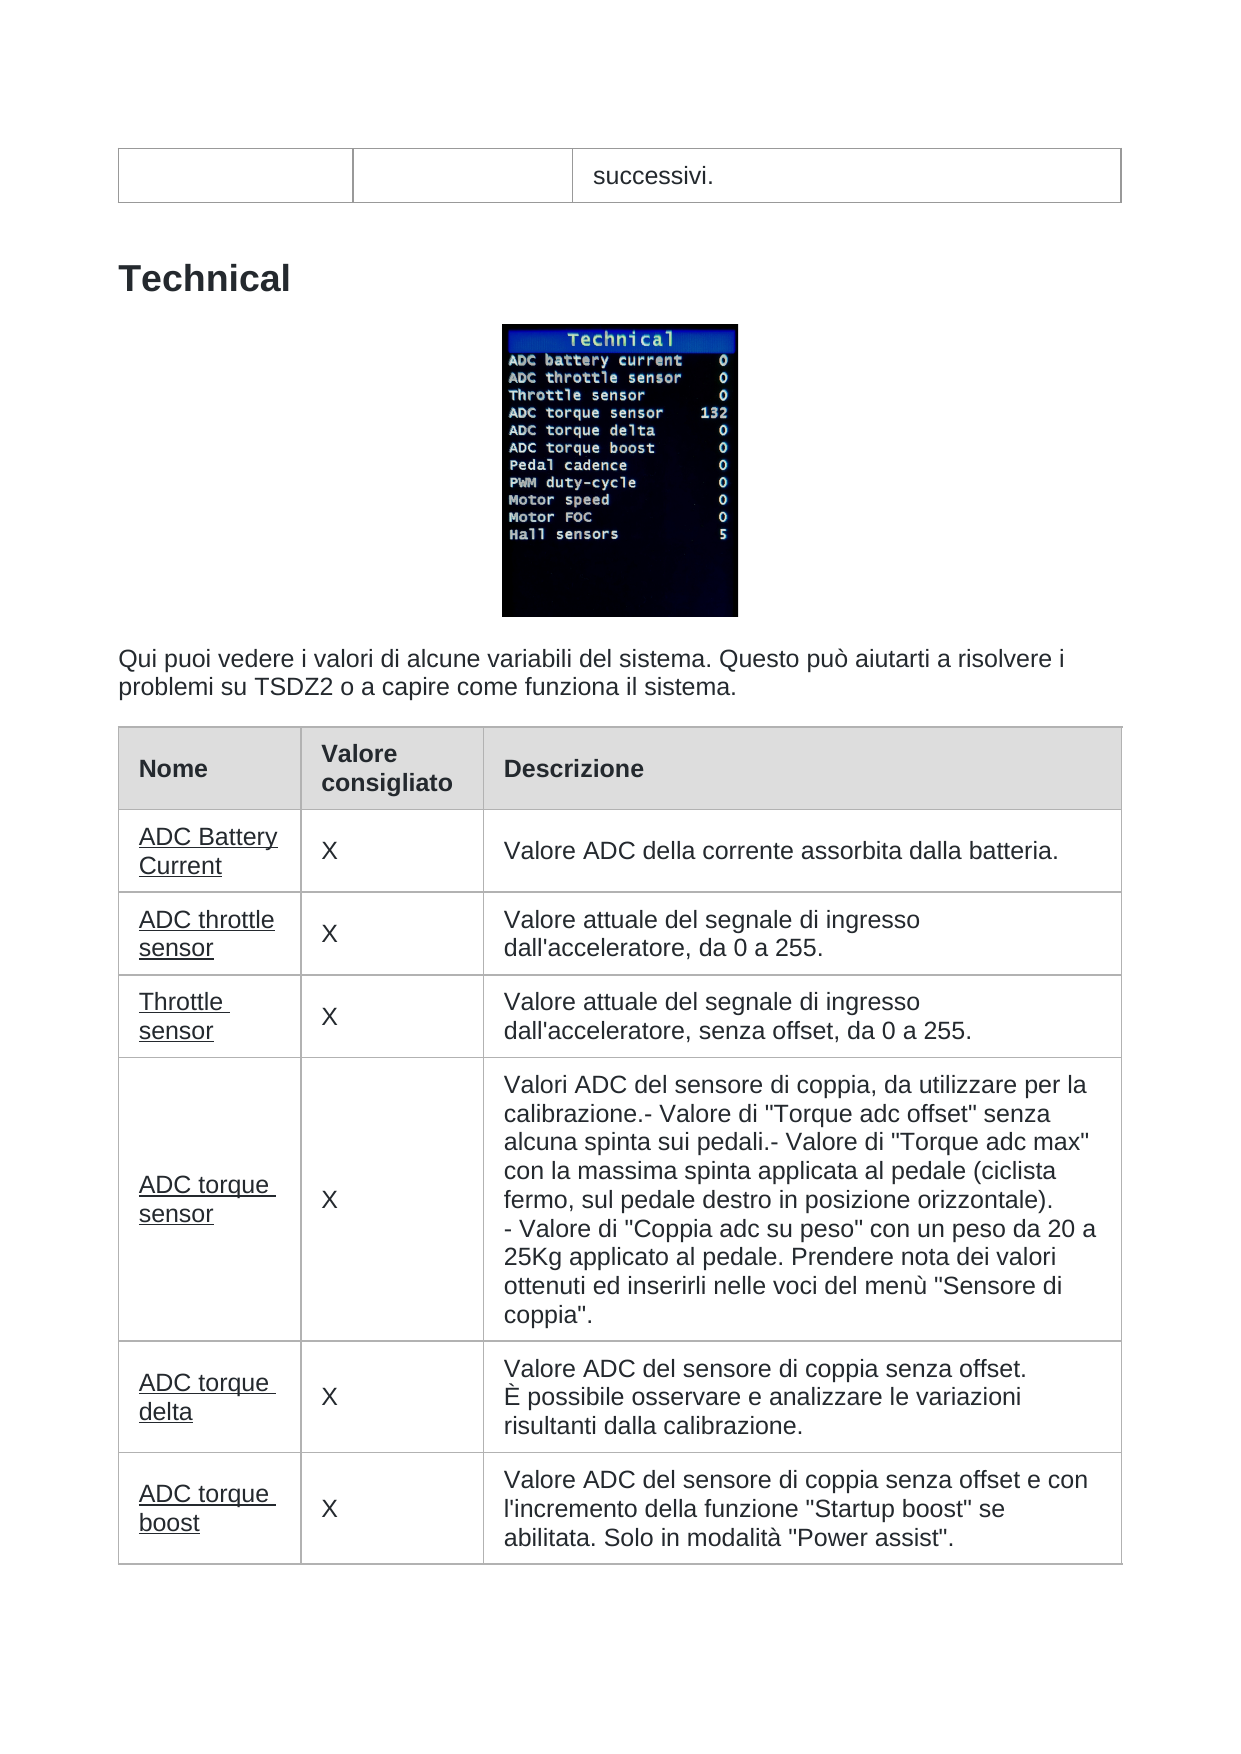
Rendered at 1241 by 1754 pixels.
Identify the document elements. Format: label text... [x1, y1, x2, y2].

table_cell Valore ADC del sensore di coppia senza offset. È possibile osservare e analizzare le variazioni risultanti dalla calibrazione. [484, 1342, 1121, 1452]
table_header Valore consigliato [302, 728, 483, 809]
table_cell ADC torque sensor [119, 1058, 300, 1340]
table_cell X [302, 1058, 483, 1340]
text Qui puoi vedere i valori di alcune variabili del sistema. Questo può aiutarti a risolvere i problemi su TSDZ2 o a capire come funziona il sistema. [118, 643, 1122, 701]
table_cell ADC throttle sensor [119, 893, 300, 974]
table_cell ADC torque boost [119, 1453, 300, 1563]
table_cell Valore attuale del segnale di ingresso dall'acceleratore, senza offset, da 0 a 255. [484, 976, 1121, 1056]
table_cell Valore ADC del sensore di coppia senza offset e con l'incremento della funzione "Startup boost" se abilitata. Solo in modalità "Power assist". [484, 1453, 1121, 1563]
table_header Descrizione [484, 728, 1121, 809]
table_cell X [302, 1453, 483, 1563]
text Technical [118, 256, 1122, 299]
table_cell X [302, 1342, 483, 1452]
table_cell Valori ADC del sensore di coppia, da utilizzare per la calibrazione.- Valore di "Torque adc offset" senza alcuna spinta sui pedali.- Valore di "Torque adc max" con la massima spinta applicata al pedale (ciclista fermo, sul pedale destro in posizione orizzontale). - Valore di "Coppia adc su peso" con un peso da 20 a 25Kg applicato al pedale. Prendere nota dei valori ottenuti ed inserirli nelle voci del menù "Sensore di coppia". [484, 1058, 1121, 1340]
table_cell [119, 149, 352, 201]
table_cell ADC Battery Current [119, 810, 300, 891]
table_cell [354, 149, 572, 201]
table_cell successivi. [573, 149, 1120, 201]
table_cell X [302, 893, 483, 974]
table_cell Throttle sensor [119, 976, 300, 1056]
table_cell Valore attuale del segnale di ingresso dall'acceleratore, da 0 a 255. [484, 893, 1121, 974]
table_header Nome [119, 728, 300, 809]
picture [502, 324, 739, 617]
table_cell X [302, 976, 483, 1056]
table_cell X [302, 810, 483, 891]
table_cell Valore ADC della corrente assorbita dalla batteria. [484, 810, 1121, 891]
table_cell ADC torque delta [119, 1342, 300, 1452]
